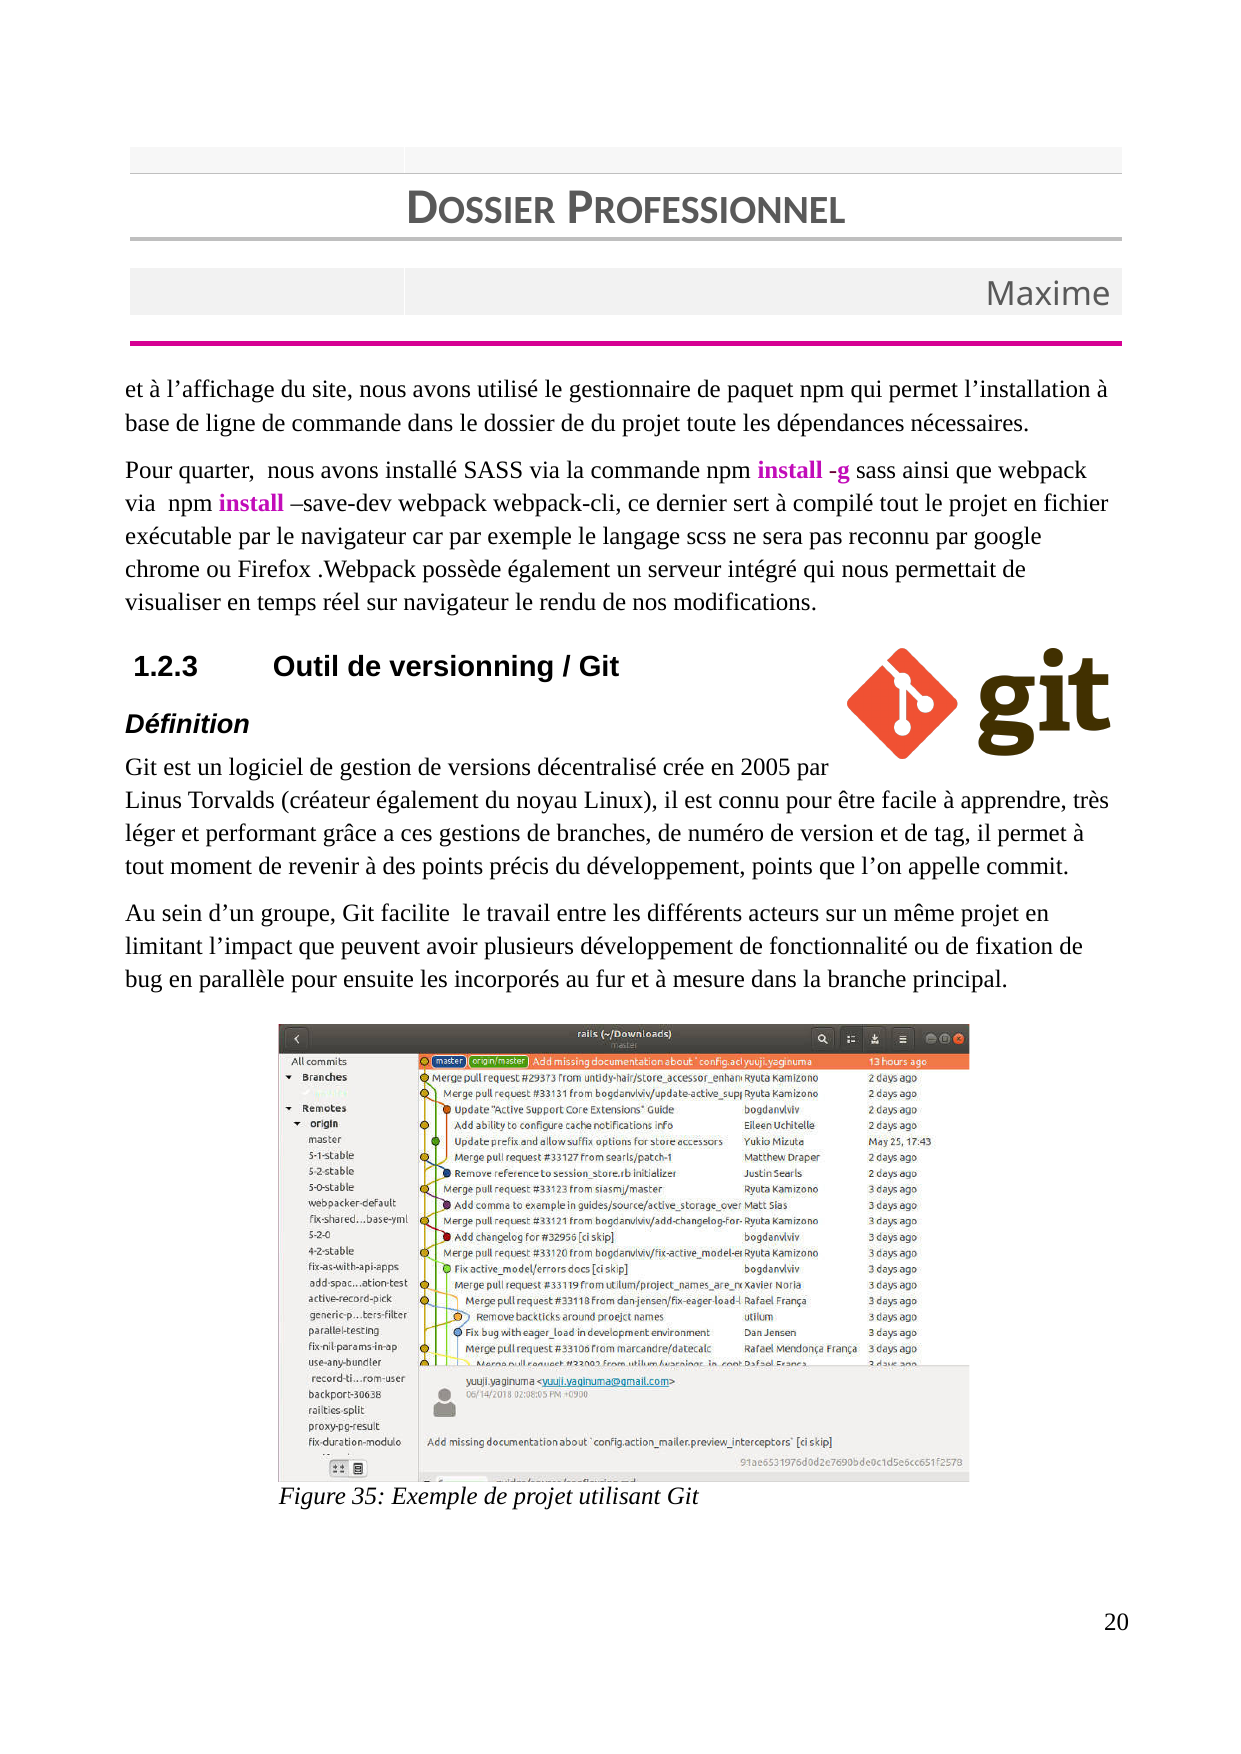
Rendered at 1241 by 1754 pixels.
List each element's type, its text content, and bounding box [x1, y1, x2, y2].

text Git est un logiciel de gestion de versions décentralisé crée en 2005 par Linus Torvalds (créateur également du noyau Linux), il est connu pour être facile à apprendre, très léger et performant grâce a ces gestions de branches, de numéro de version et de tag, il permet à tout moment de revenir à des points précis du développement, points que l’on appelle commit. [125, 752, 1123, 879]
text Pour les différentes installations nécessaire au bon fonctionnement et à l’affichage du site, nous avons utilisé le gestionnaire de paquet npm qui permet l’installation à base de ligne de commande dans le dossier de du projet toute les dépendances nécessaires. [125, 374, 1123, 436]
text Figure 35: Exemple de projet utilisant Git [278, 1482, 969, 1510]
text Pour quarter, nous avons installé SASS via la commande npm install -g sass ainsi que webpack via npm install –save-dev webpack webpack-cli, ce dernier sert à compilé tout le projet en fichier exécutable par le navigateur car par exemple le langage scss ne sera pas reconnu par google chrome ou Firefox .Webpack possède également un serveur intégré qui nous permettait de visualiser en temps réel sur navigateur le rendu de nos modifications. [125, 455, 1123, 616]
subtitle Outil de versionning / Git [125, 649, 847, 683]
subtitle [1111, 708, 1123, 739]
picture [278, 1024, 970, 1482]
subtitle Définition [125, 708, 847, 739]
picture [847, 648, 1111, 759]
text Au sein d’un groupe, Git facilite le travail entre les différents acteurs sur un même projet en limitant l’impact que peuvent avoir plusieurs développement de fonctionnalité ou de fixation de bug en parallèle pour ensuite les incorporés au fur et à mesure dans la branche principal. [125, 898, 1123, 993]
